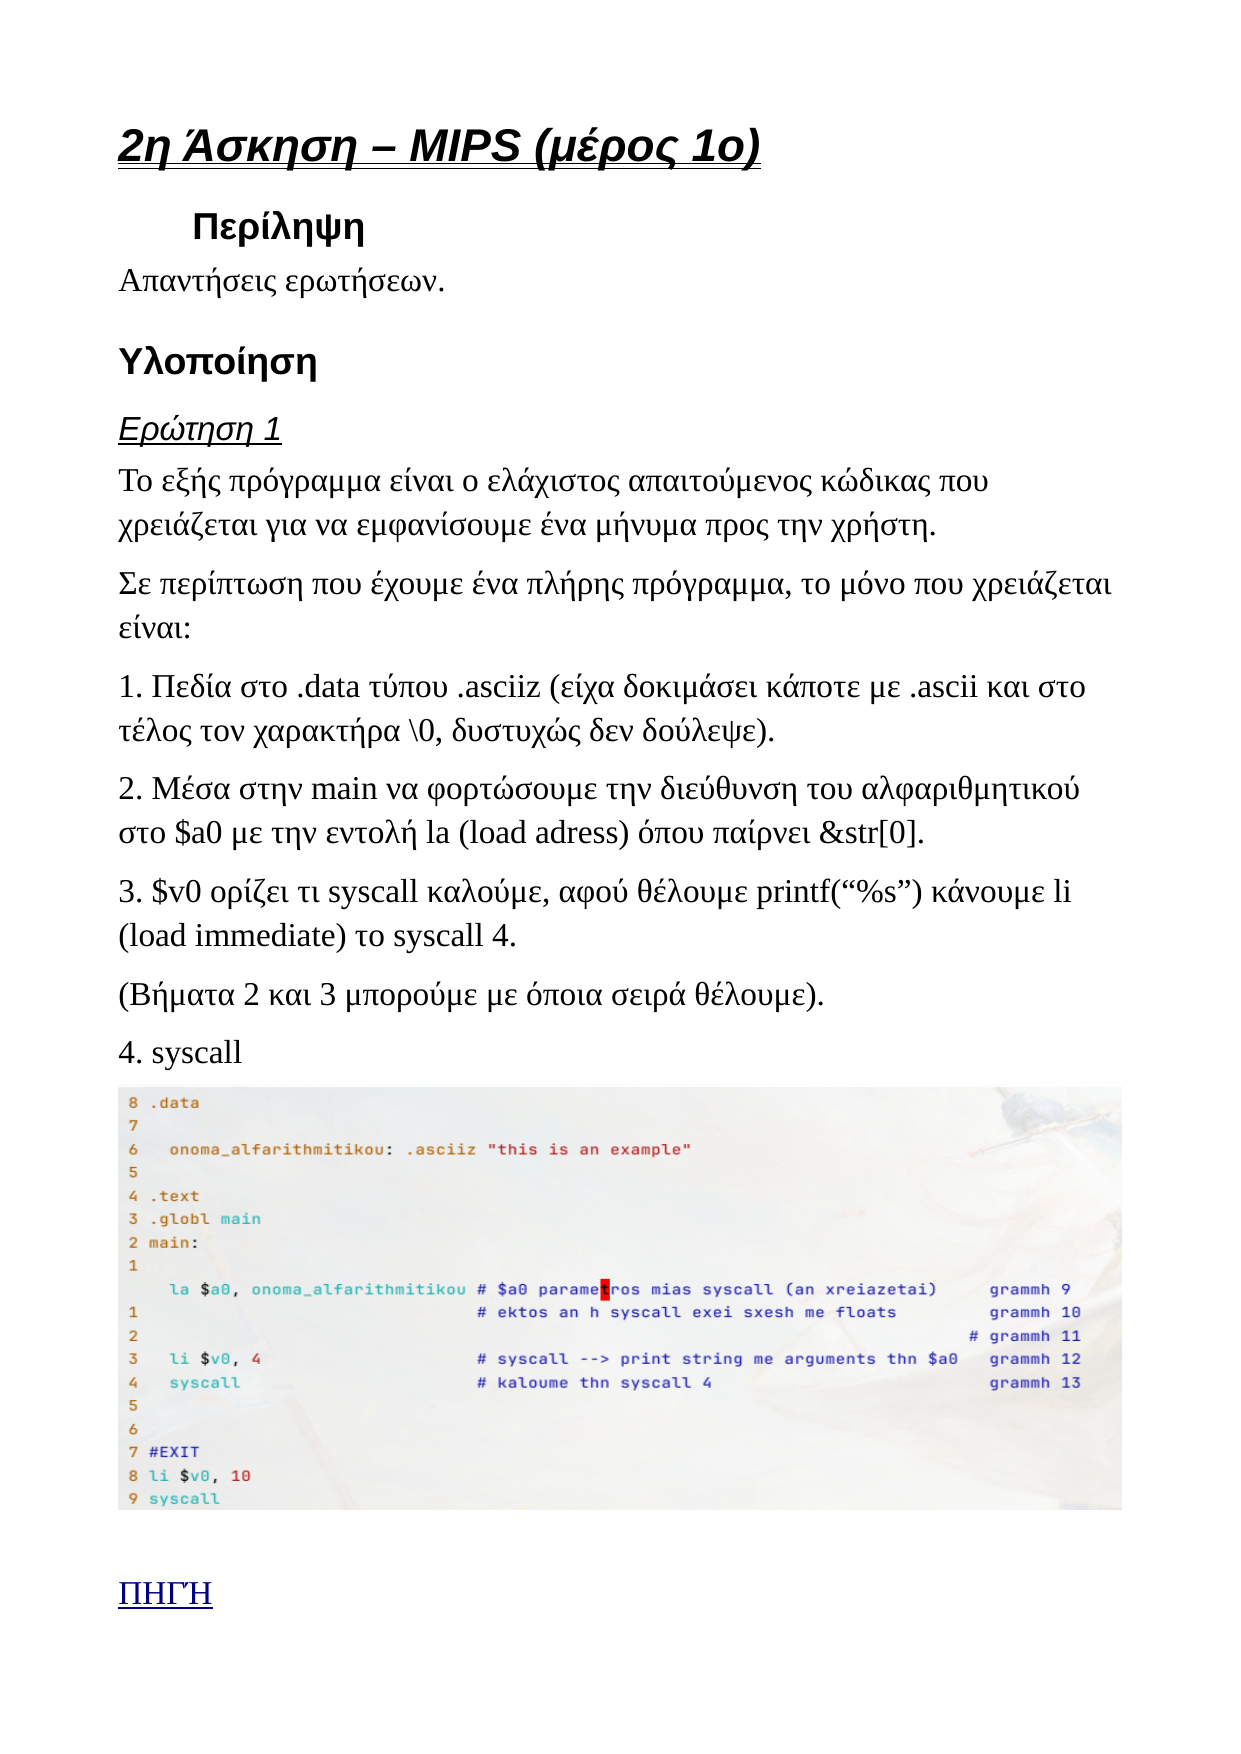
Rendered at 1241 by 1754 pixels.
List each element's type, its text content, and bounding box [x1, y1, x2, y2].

subtitle Υλοποίηση [118, 339, 1122, 382]
subtitle Ερώτηση 1 [118, 409, 1122, 448]
subtitle 2η Άσκηση – MIPS (μέρος 1ο) [118, 118, 1122, 171]
text 3. $v0 ορίζει τι syscall καλούμε, αφού θέλουμε printf(“%s”) κάνουμε li (load immediate) το syscall 4. [118, 871, 1122, 954]
text (Βήματα 2 και 3 μπορούμε με όποια σειρά θέλουμε). [118, 974, 1122, 1012]
text Απαντήσεις ερωτήσεων. [118, 260, 1122, 298]
text 4. syscall [118, 1033, 1122, 1071]
text 2. Μέσα στην main να φορτώσουμε την διεύθυνση του αλφαριθμητικού στο $a0 με την εντολή la (load adress) όπου παίρνει &str[0]. [118, 768, 1122, 851]
picture [118, 1084, 1123, 1510]
subtitle Περίληψη [118, 204, 1122, 247]
text Σε περίπτωση που έχουμε ένα πλήρης πρόγραμμα, το μόνο που χρειάζεται είναι: [118, 563, 1122, 646]
text ΠΗΓΉ [118, 1574, 1122, 1612]
text Το εξής πρόγραμμα είναι ο ελάχιστος απαιτούμενος κώδικας που χρειάζεται για να εμφανίσουμε ένα μήνυμα προς την χρήστη. [118, 460, 1122, 543]
text 1. Πεδία στο .data τύπου .asciiz (είχα δοκιμάσει κάποτε με .ascii και στο τέλος τον χαρακτήρα \0, δυστυχώς δεν δούλεψε). [118, 666, 1122, 748]
